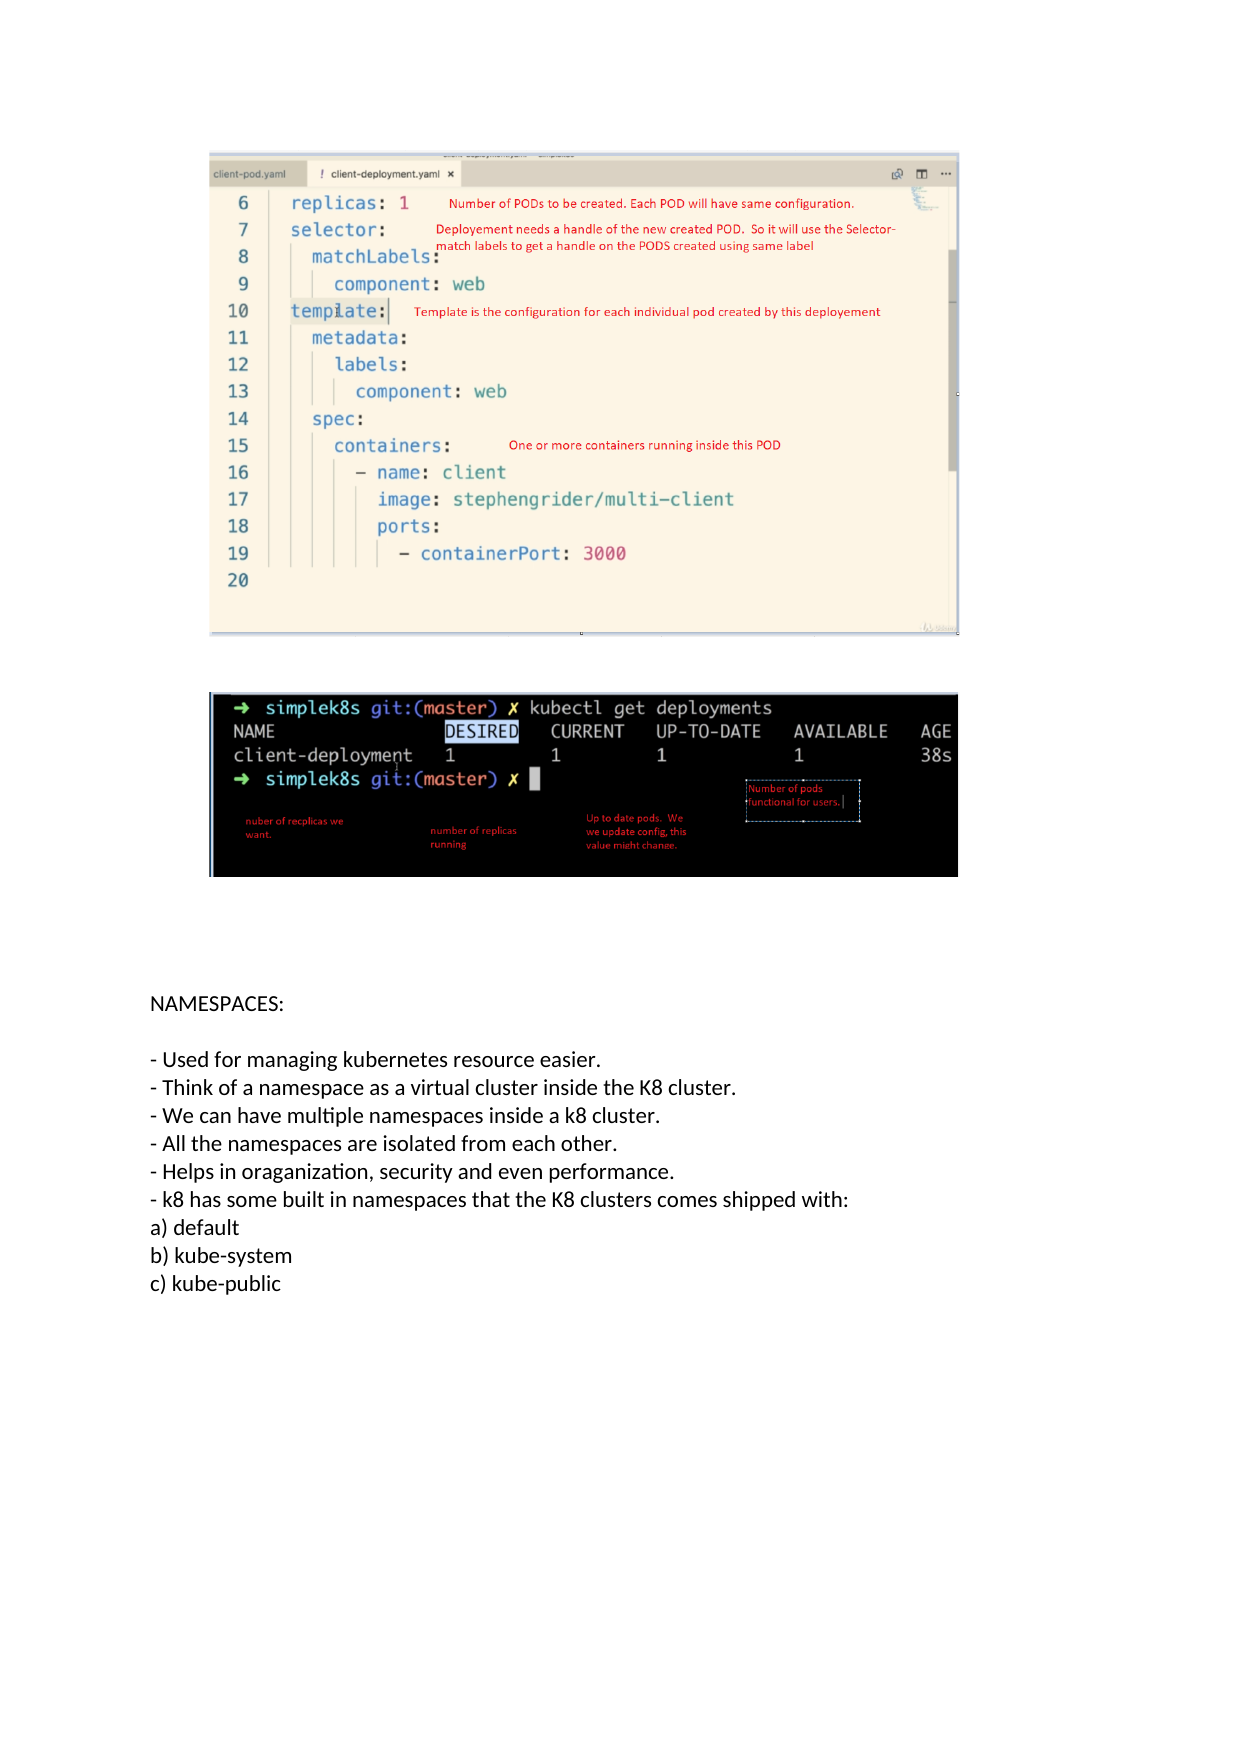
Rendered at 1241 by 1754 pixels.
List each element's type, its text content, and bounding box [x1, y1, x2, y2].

text - Used for managing kubernetes resource easier. [150, 1045, 1090, 1073]
text b) kube-system [150, 1241, 1090, 1269]
text - Helps in oraganization, security and even performance. [150, 1157, 1090, 1185]
text - All the namespaces are isolated from each other. [150, 1129, 1090, 1157]
text NAMESPACES: [150, 989, 1090, 1017]
text - k8 has some built in namespaces that the K8 clusters comes shipped with: [150, 1185, 1090, 1213]
text a) default [150, 1213, 1090, 1241]
picture [209, 692, 960, 877]
text c) kube-public [150, 1269, 1090, 1297]
picture [209, 150, 960, 637]
text - We can have multiple namespaces inside a k8 cluster. [150, 1101, 1090, 1129]
text - Think of a namespace as a virtual cluster inside the K8 cluster. [150, 1073, 1090, 1101]
